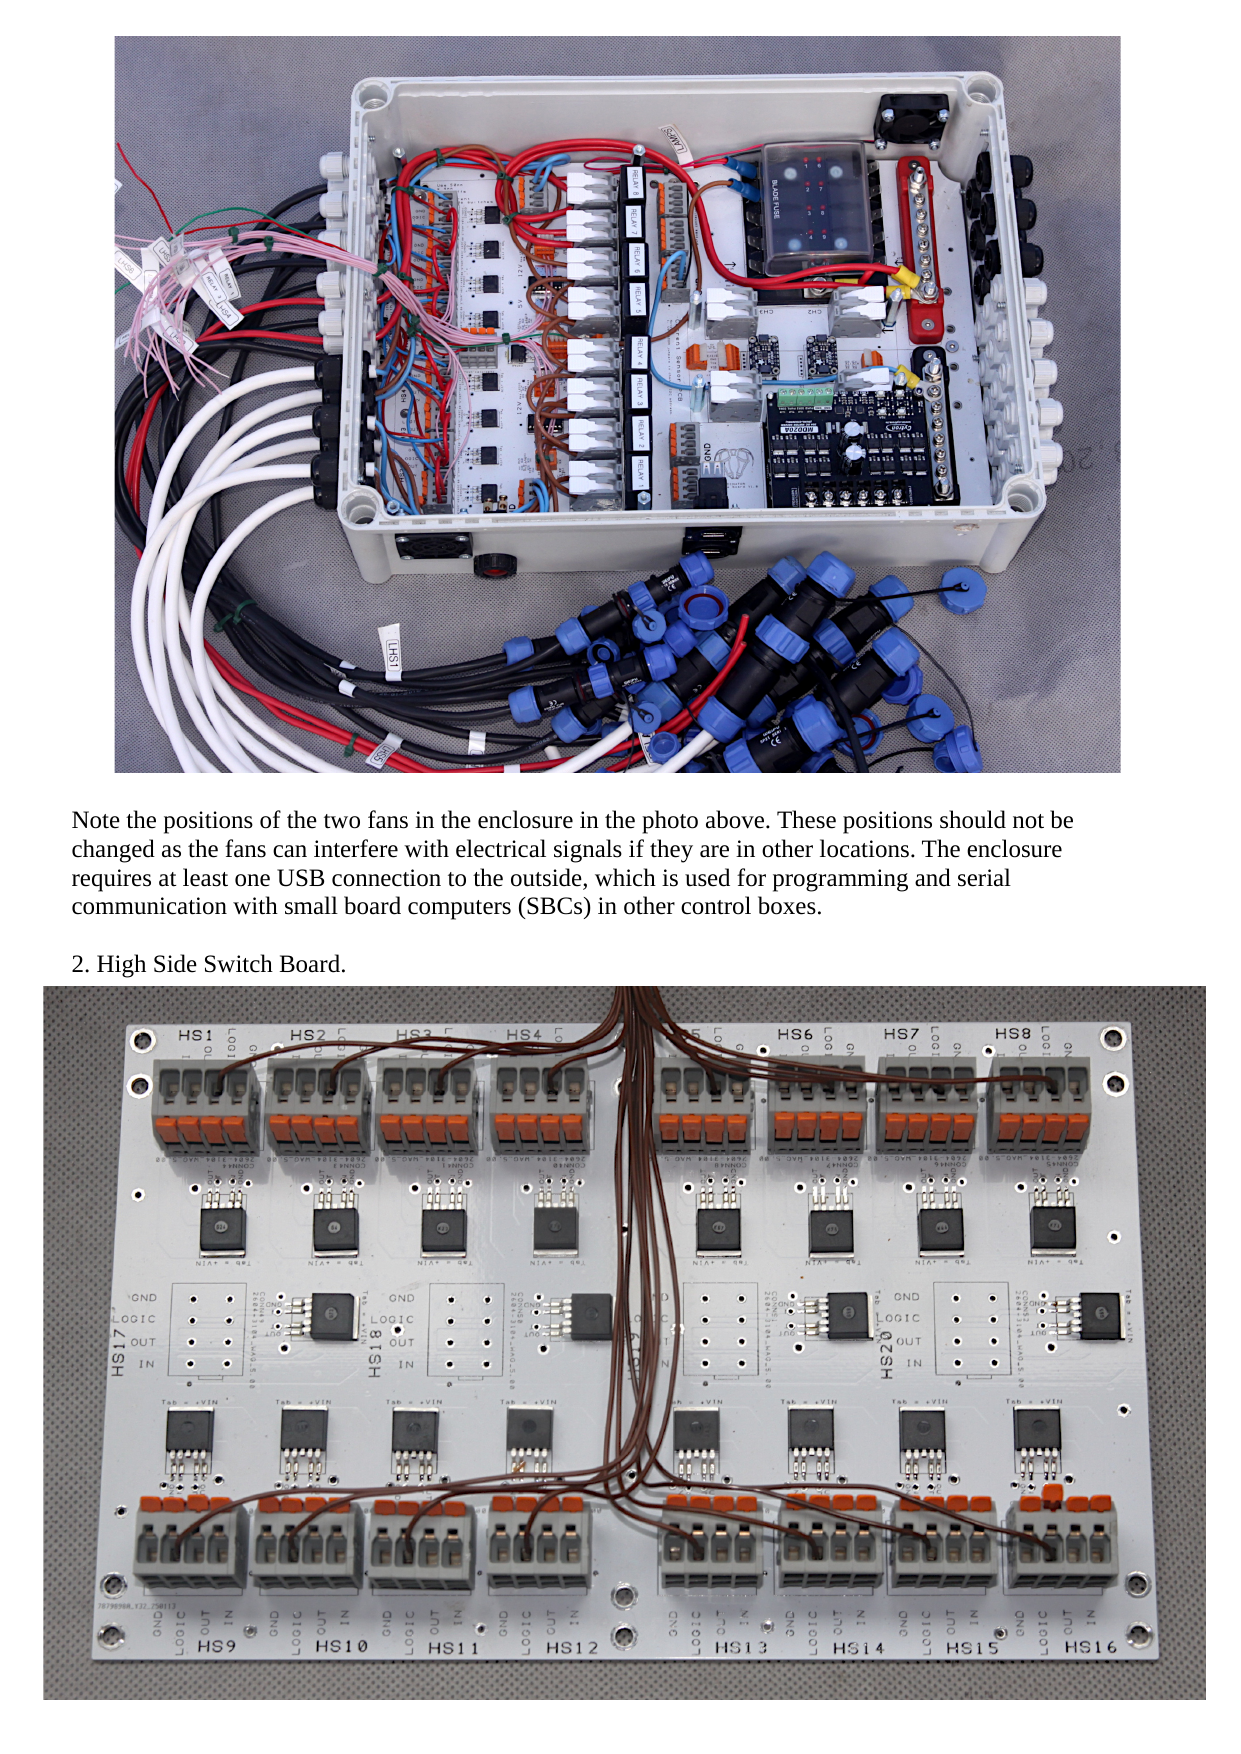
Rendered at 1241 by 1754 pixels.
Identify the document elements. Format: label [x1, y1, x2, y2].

picture [114, 36, 1121, 773]
picture [43, 986, 1206, 1700]
